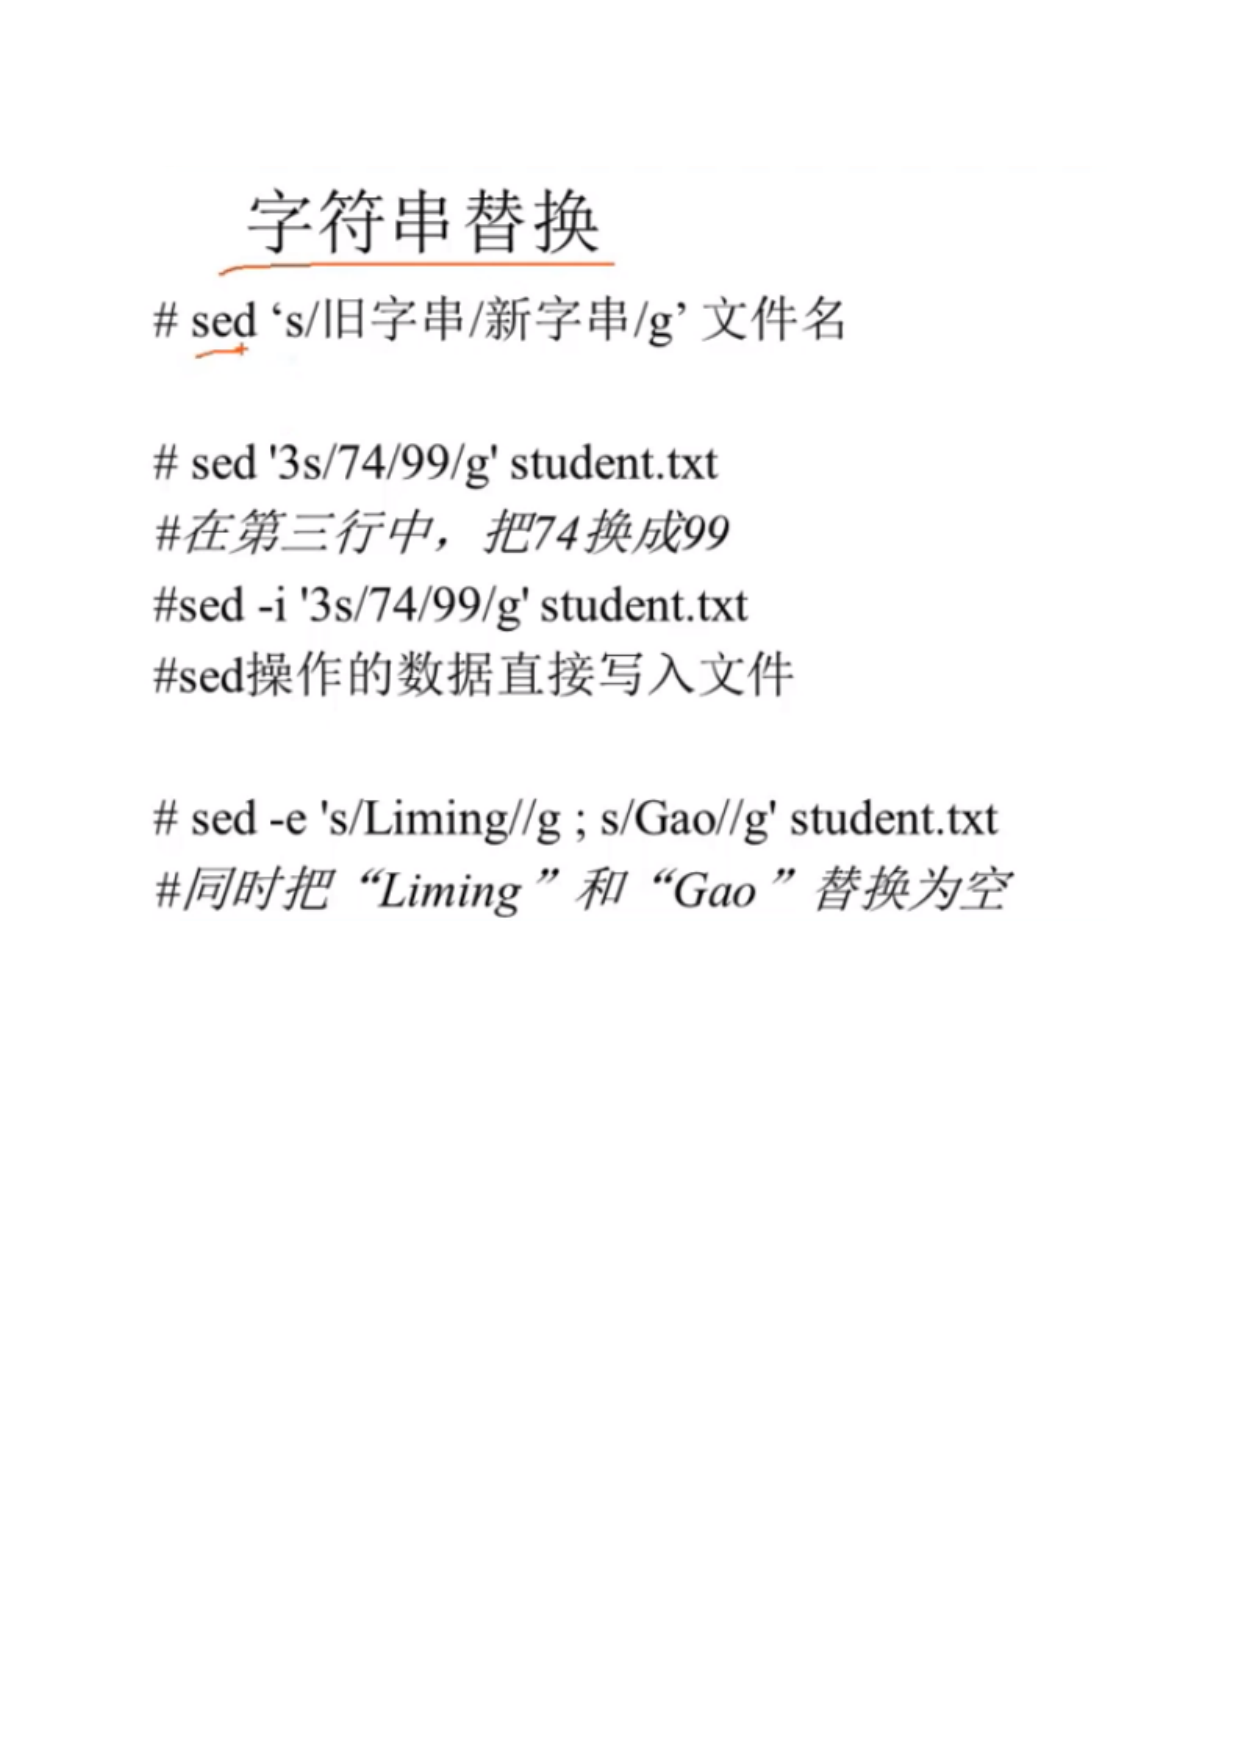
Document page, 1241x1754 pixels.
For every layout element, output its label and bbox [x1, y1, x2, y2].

picture [133, 166, 1107, 921]
